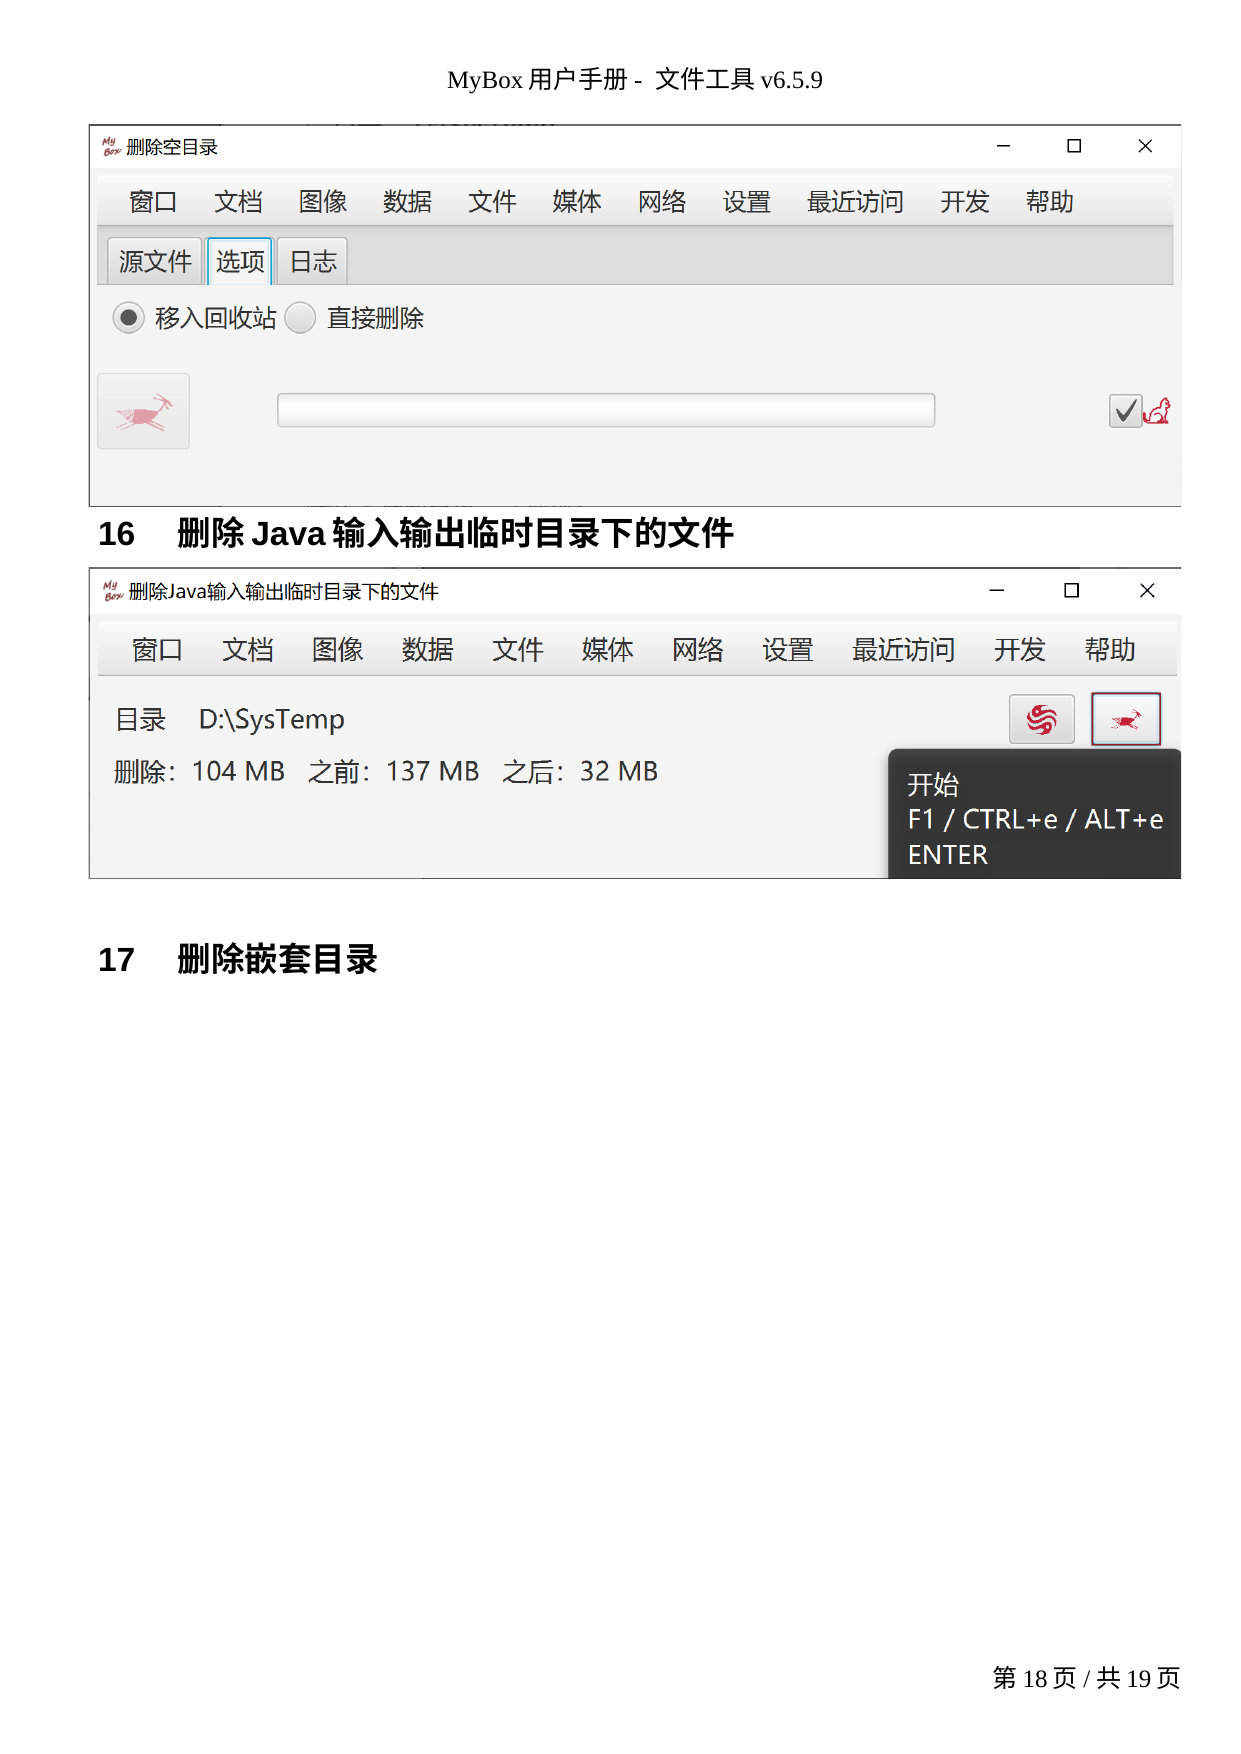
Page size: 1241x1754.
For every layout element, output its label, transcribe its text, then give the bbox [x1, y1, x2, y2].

subtitle 删除Java输入输出临时目录下的文件 [88, 507, 1181, 555]
subtitle 删除嵌套目录 [88, 933, 1181, 981]
picture [88, 124, 1182, 507]
picture [88, 567, 1182, 879]
